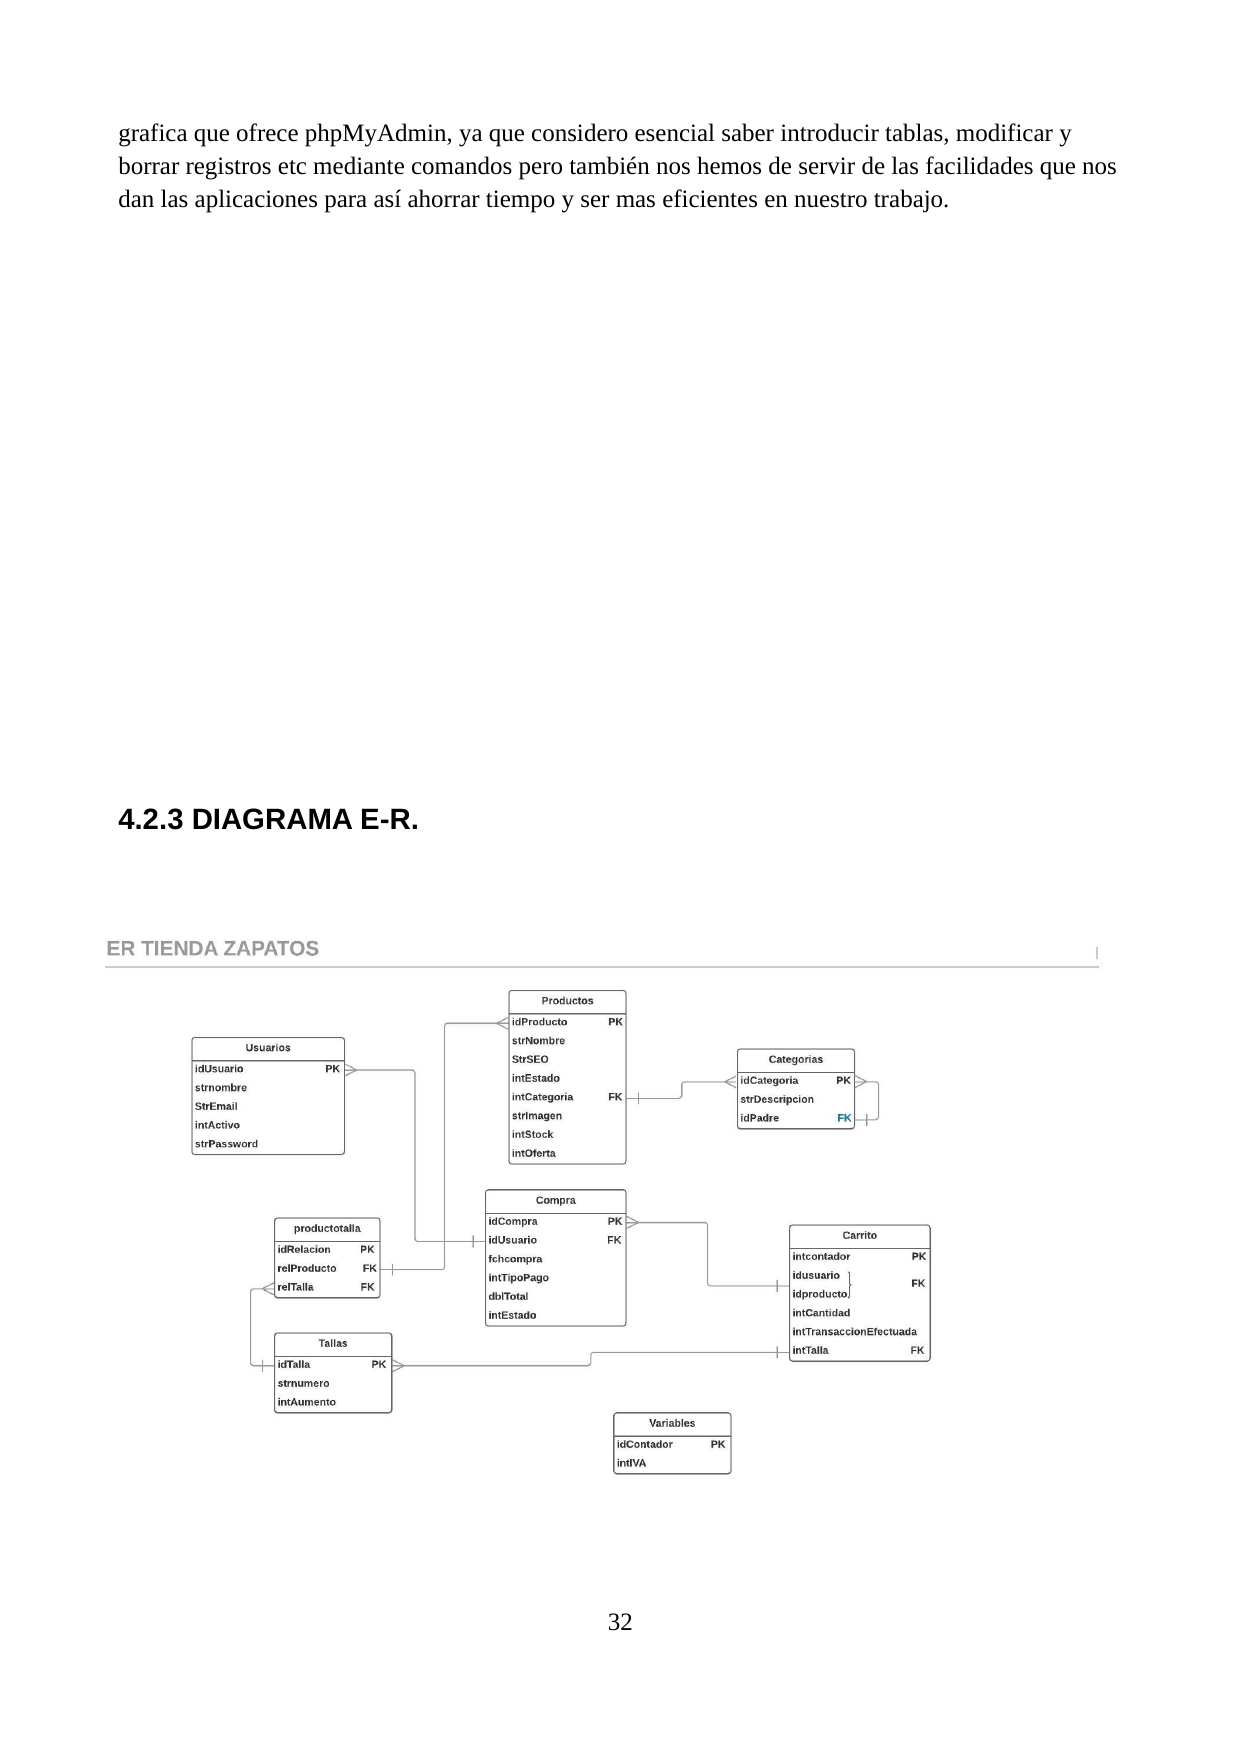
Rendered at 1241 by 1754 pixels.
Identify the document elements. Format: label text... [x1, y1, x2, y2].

picture [81, 915, 1122, 1497]
subtitle 4.2.3 DIAGRAMA E-R. [118, 802, 1122, 836]
text grafica que ofrece phpMyAdmin, ya que considero esencial saber introducir tablas, modificar y borrar registros etc mediante comandos pero también nos hemos de servir de las facilidades que nos dan las aplicaciones para así ahorrar tiempo y ser mas eficientes en nuestro trabajo. [118, 118, 1122, 213]
